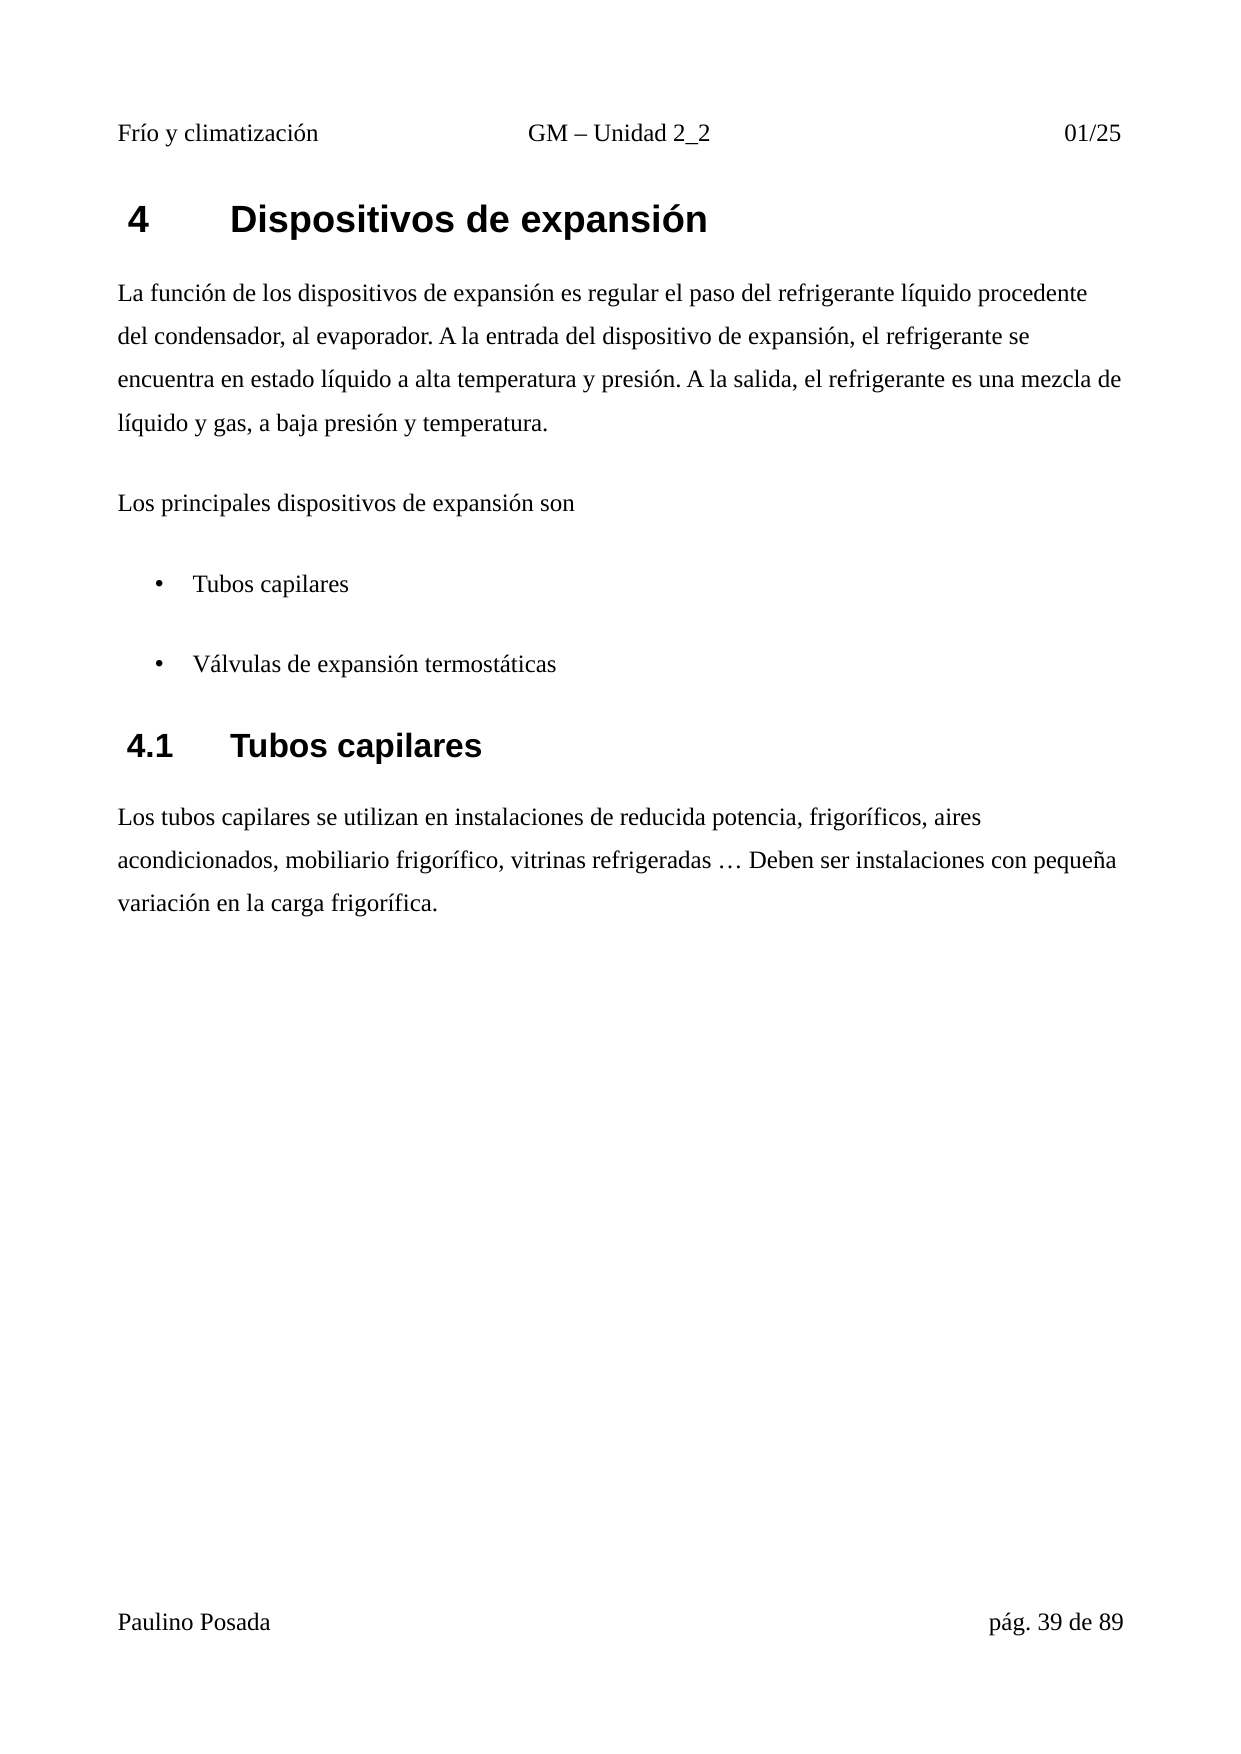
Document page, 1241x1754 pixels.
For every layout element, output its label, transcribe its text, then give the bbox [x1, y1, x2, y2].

subtitle Tubos capilares [117, 726, 1123, 765]
text La función de los dispositivos de expansión es regular el paso del refrigerante líquido procedente del condensador, al evaporador. A la entrada del dispositivo de expansión, el refrigerante se encuentra en estado líquido a alta temperatura y presión. A la salida, el refrigerante es una mezcla de líquido y gas, a baja presión y temperatura. [117, 278, 1123, 436]
text Los tubos capilares se utilizan en instalaciones de reducida potencia, frigoríficos, aires acondicionados, mobiliario frigorífico, vitrinas refrigeradas … Deben ser instalaciones con pequeña variación en la carga frigorífica. [117, 802, 1123, 917]
subtitle Dispositivos de expansión [117, 197, 1123, 241]
list Válvulas de expansión termostáticas [155, 649, 1123, 678]
text Los principales dispositivos de expansión son [117, 488, 1123, 517]
list Tubos capilares [155, 569, 1123, 598]
